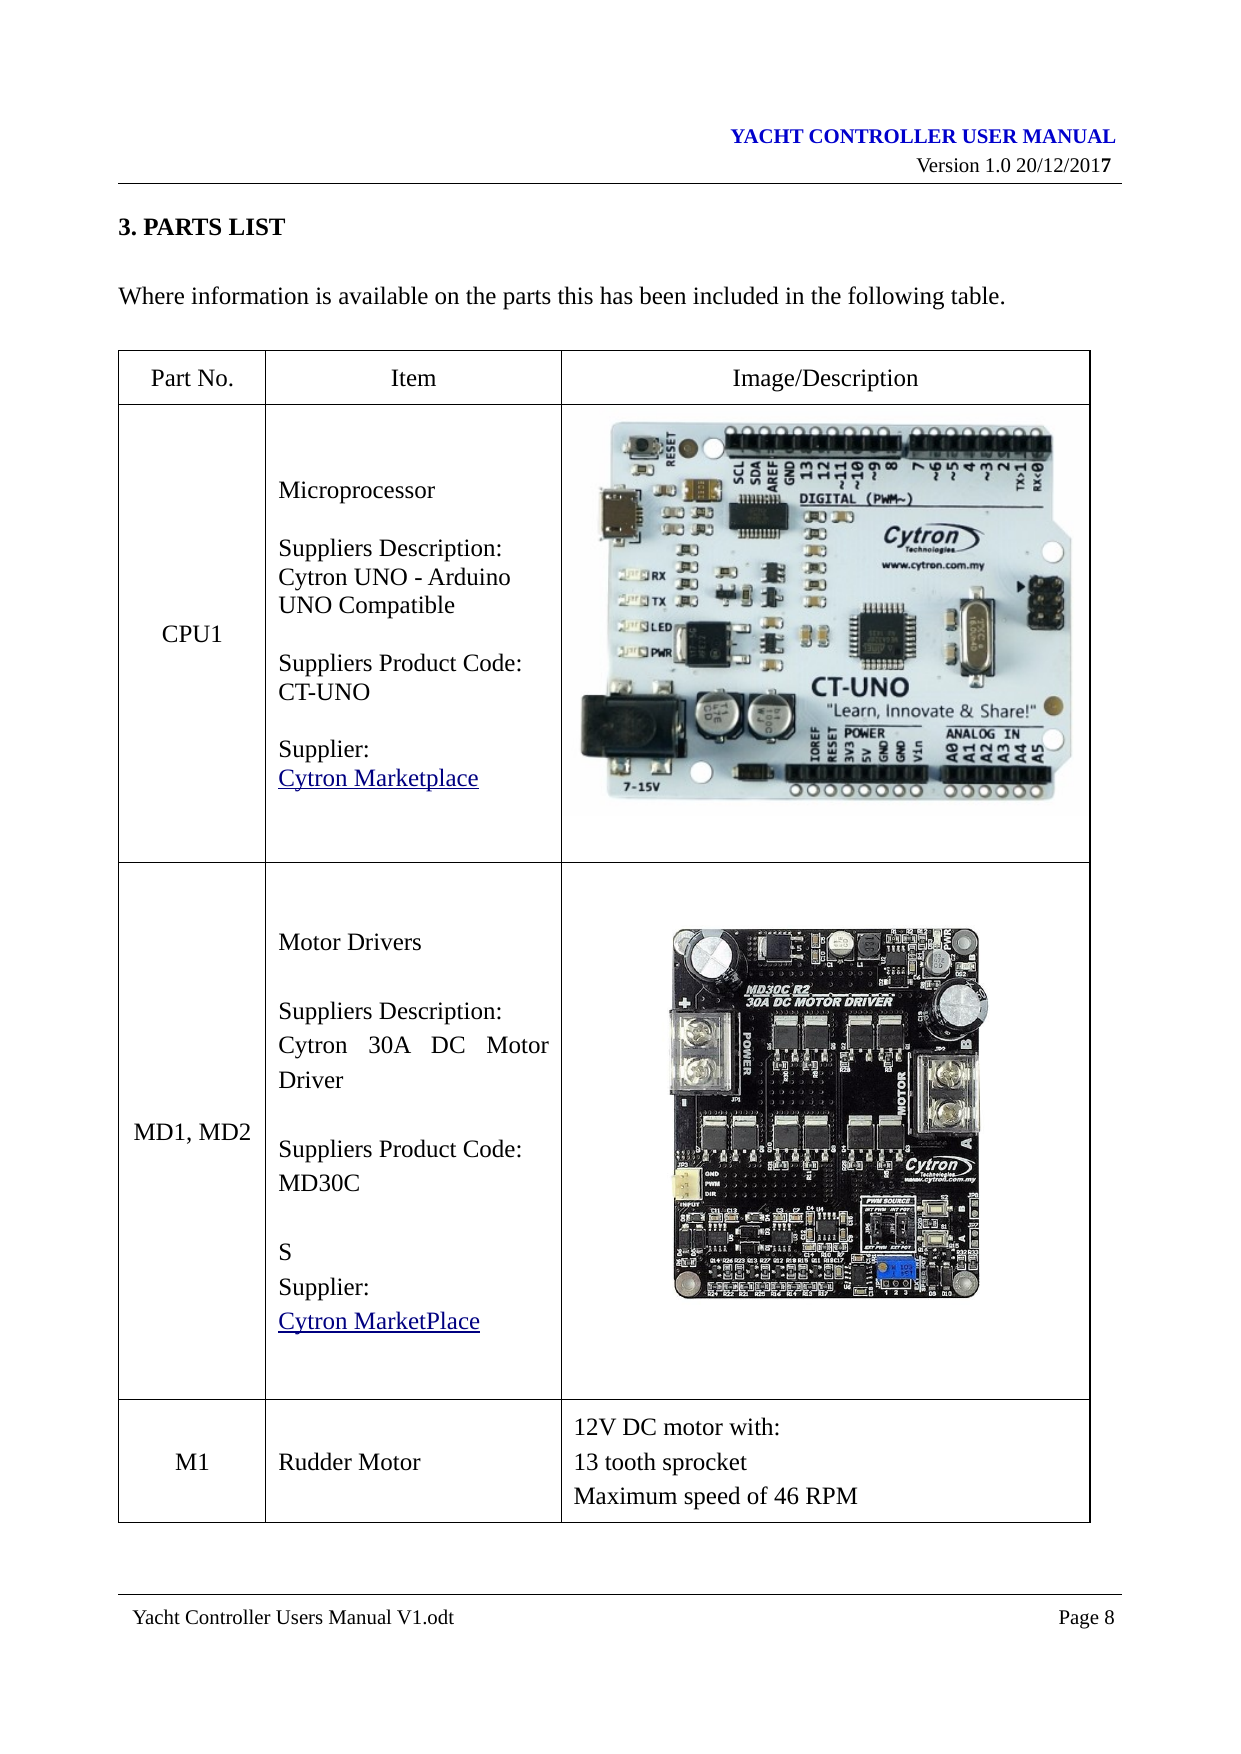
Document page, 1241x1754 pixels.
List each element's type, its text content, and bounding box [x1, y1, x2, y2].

table_cell [562, 863, 1089, 1399]
text 3. PARTS LIST [118, 212, 1122, 241]
text Where information is available on the parts this has been included in the following table. [118, 281, 1122, 310]
table_header Part No. [119, 351, 265, 404]
table_cell Motor Drivers Suppliers Description: Cytron 30A DC Motor Driver Suppliers Product Code: MD30C S Supplier: Cytron MarketPlace [266, 863, 561, 1399]
table_header Item [266, 351, 561, 404]
table_cell Rudder Motor [266, 1400, 561, 1522]
table_cell CPU1 [119, 405, 265, 862]
table_cell M1 [119, 1400, 265, 1522]
table_cell MD1, MD2 [119, 863, 265, 1399]
table_cell 12V DC motor with: 13 tooth sprocket Maximum speed of 46 RPM [562, 1400, 1089, 1522]
picture [585, 866, 1066, 1353]
table_cell [562, 816, 1089, 862]
table_header Image/Description [562, 351, 1089, 404]
picture [562, 407, 1089, 816]
table_cell Microprocessor Suppliers Description: Cytron UNO - Arduino UNO Compatible Suppliers Product Code: CT-UNO Supplier: Cytron Marketplace [266, 405, 561, 862]
